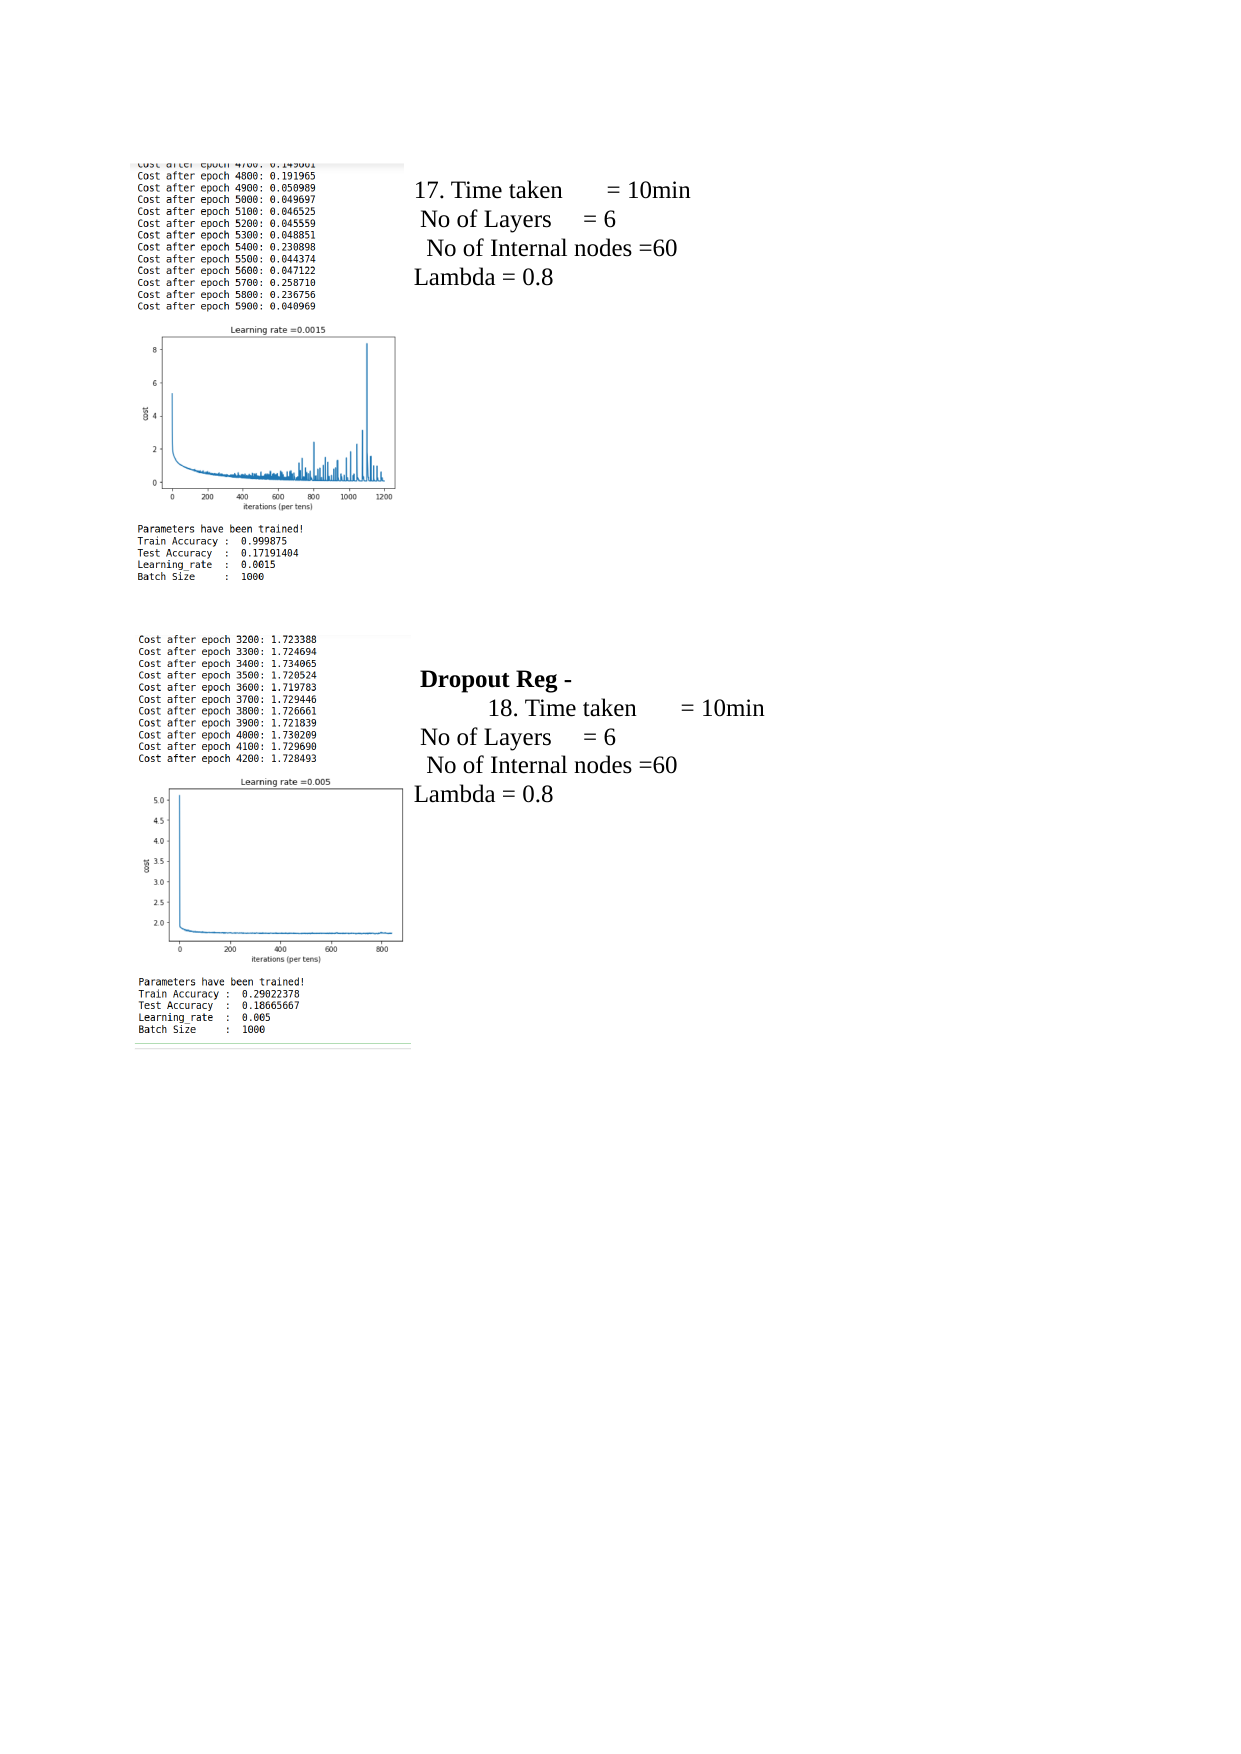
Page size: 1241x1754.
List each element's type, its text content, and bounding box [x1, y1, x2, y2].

text No of Internal nodes =60 [268, 751, 1122, 779]
text [118, 262, 130, 291]
text [118, 693, 134, 722]
picture [130, 163, 259, 584]
text [118, 722, 134, 751]
picture [134, 635, 268, 1050]
text Dropout Reg - [268, 664, 1122, 693]
text No of Internal nodes =60 [259, 233, 1122, 262]
text 18. Time taken = 10min [268, 693, 1122, 722]
text Lambda = 0.8 [268, 779, 1122, 808]
text No of Layers = 6 [268, 722, 1122, 751]
text [118, 664, 134, 693]
text 17. Time taken = 10min [259, 176, 1122, 204]
text Lambda = 0.8 [259, 262, 1122, 291]
text [118, 779, 134, 808]
text [118, 204, 130, 233]
text No of Layers = 6 [259, 204, 1122, 233]
